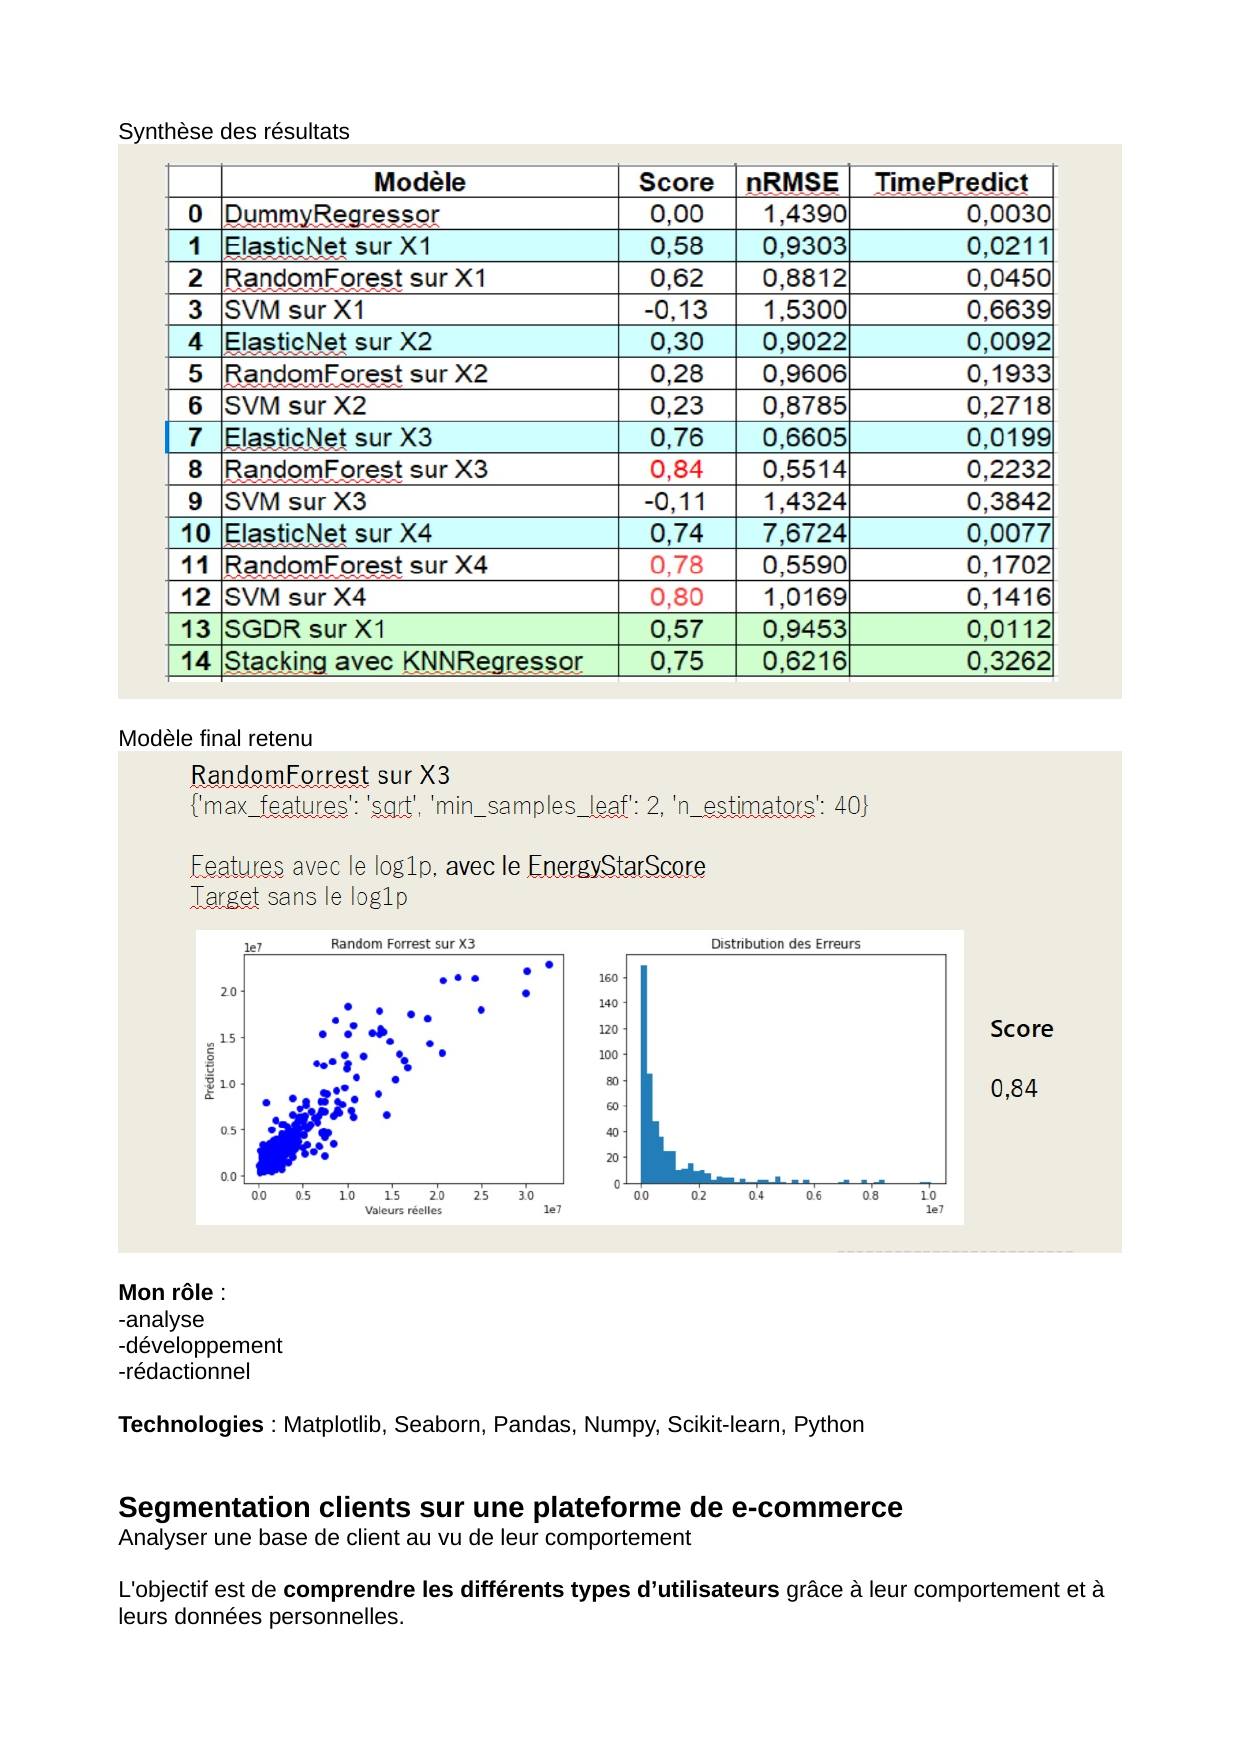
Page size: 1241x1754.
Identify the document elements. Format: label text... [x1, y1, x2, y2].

text Mon rôle : [118, 1279, 1122, 1306]
text -rédactionnel [118, 1358, 1122, 1384]
text L'objectif est de comprendre les différents types d’utilisateurs grâce à leur comportement et à leurs données personnelles. [118, 1576, 1122, 1629]
picture [118, 144, 1122, 699]
text -développement [118, 1332, 1122, 1358]
text Analyser une base de client au vu de leur comportement [118, 1523, 1122, 1550]
text Modèle final retenu [118, 724, 1122, 751]
text Technologies : Matplotlib, Seaborn, Pandas, Numpy, Scikit-learn, Python [118, 1411, 1122, 1437]
text Synthèse des résultats [118, 118, 1122, 144]
text -analyse [118, 1306, 1122, 1332]
text Segmentation clients sur une plateforme de e-commerce [118, 1490, 1122, 1523]
picture [118, 751, 1122, 1253]
